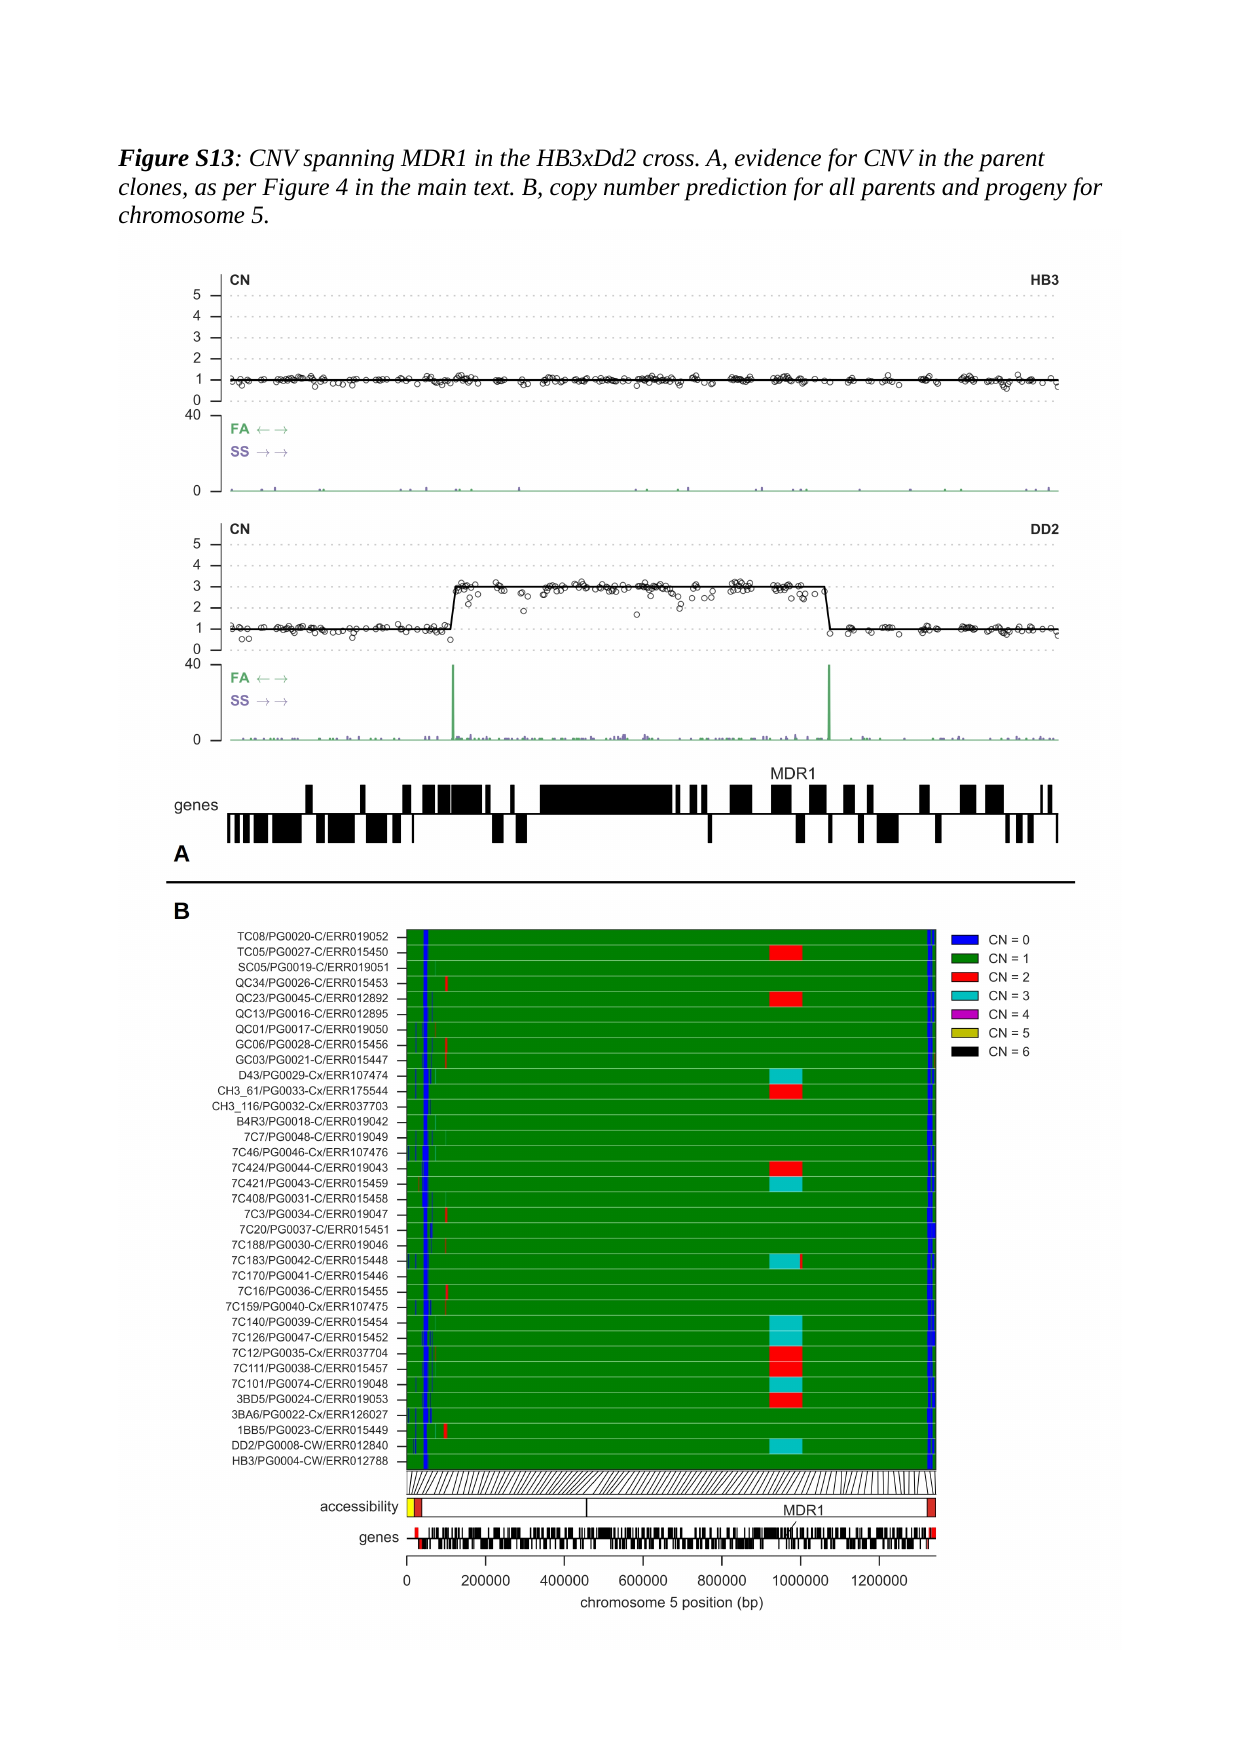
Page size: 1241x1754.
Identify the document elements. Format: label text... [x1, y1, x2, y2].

picture [118, 229, 1123, 1650]
text Figure S13: CNV spanning MDR1 in the HB3xDd2 cross. A, evidence for CNV in the parent clones, as per Figure 4 in the main text. B, copy number prediction for all parents and progeny for chromosome 5. [118, 143, 1122, 229]
